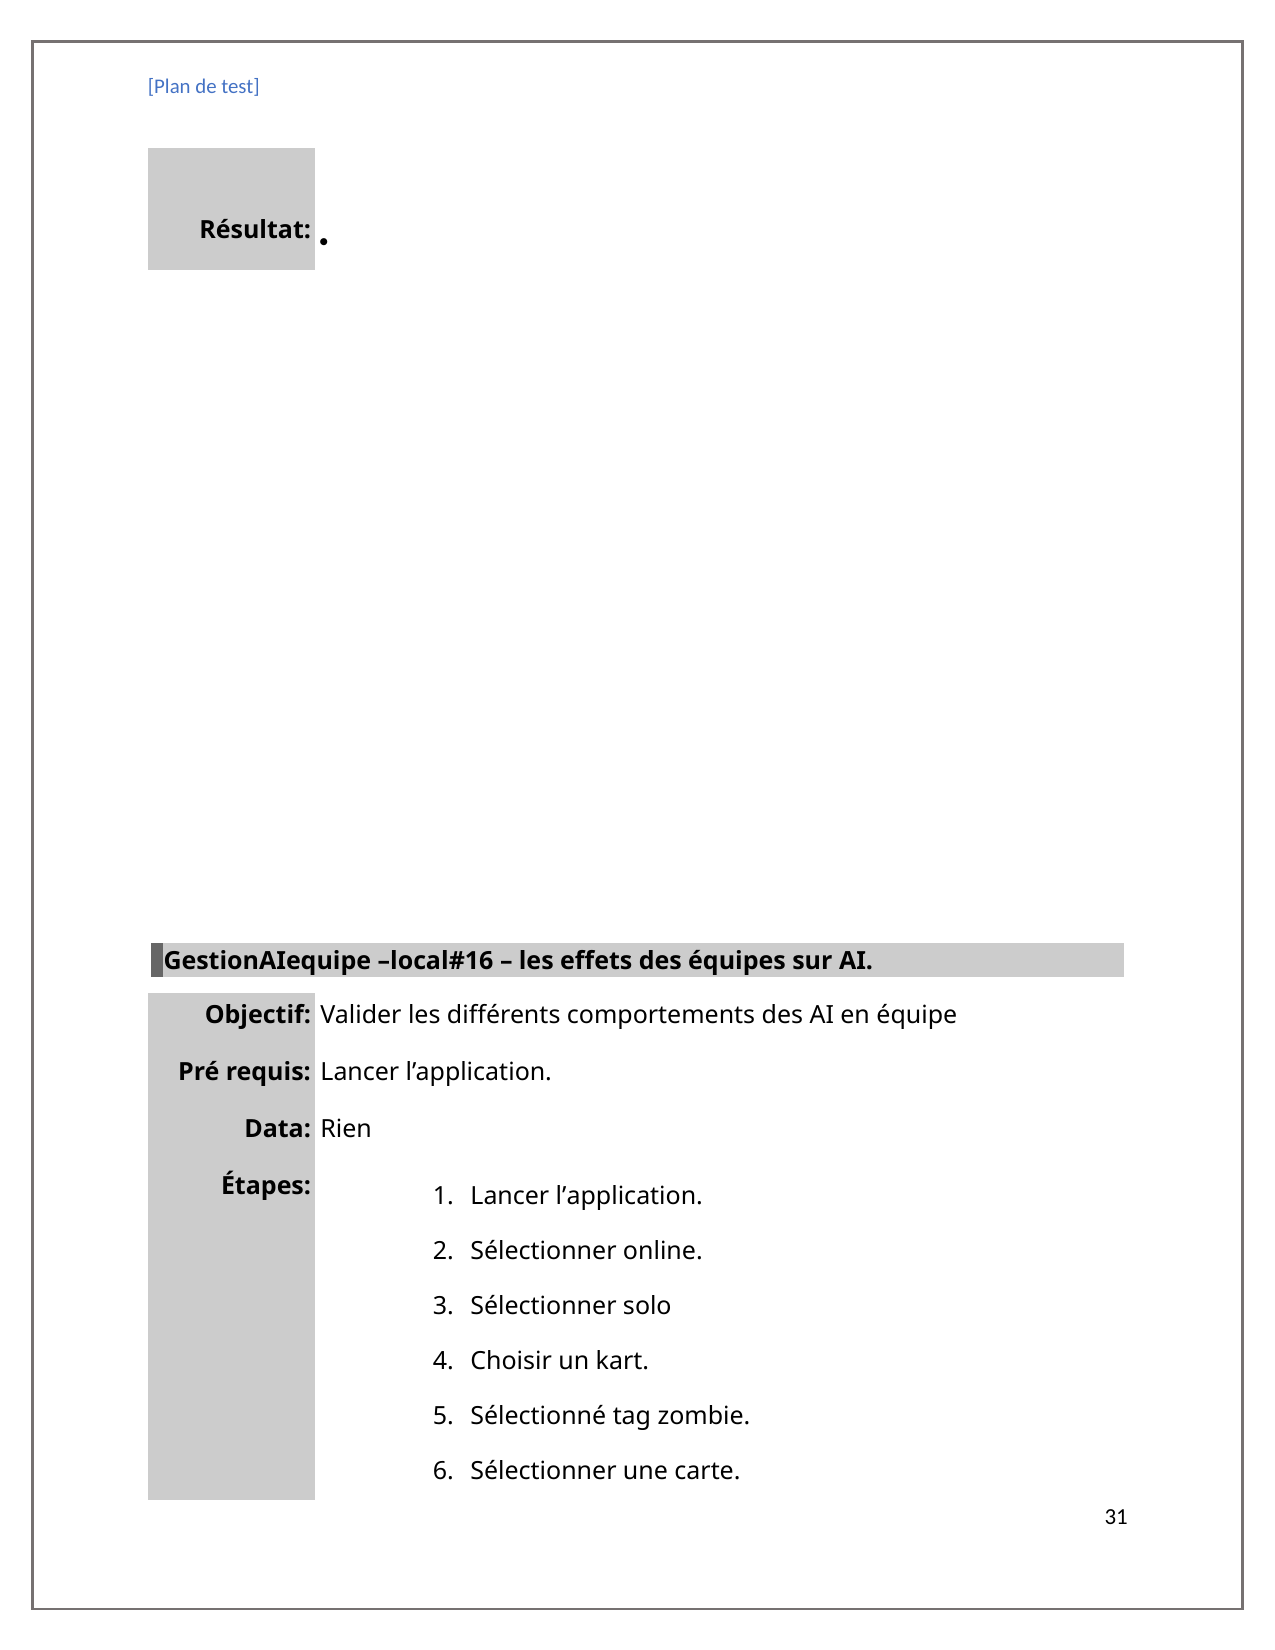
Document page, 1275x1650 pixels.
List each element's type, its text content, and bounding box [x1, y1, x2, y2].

table_cell Pré requis: [148, 1050, 315, 1107]
table_cell [315, 209, 1127, 270]
table_cell Résultat: [148, 209, 315, 270]
table_cell Lancer l’application. Sélectionner online. Sélectionner solo Choisir un kart. Sélectionné tag zombie. Sélectionner une carte. Mettre le « temps maximal » à 1. Mettre le « Nombre de Team1 Ai karts » à 2. Mettre le « Nombre de Team2 Ai karts » à 2. Mettre le « nombre de points » à 5. Lancer la partie. Les AI dans les mêmes équipes ne s’attaque pas. [315, 1164, 1127, 1500]
table_header Objectif: [148, 993, 315, 1050]
table_cell [148, 148, 315, 209]
table_header Valider les différents comportements des AI en équipe [315, 993, 1127, 1050]
table_cell Lancer l’application. [315, 1050, 1127, 1107]
subtitle GestionAIequipe –local#16 – les effets des équipes sur AI. [163, 943, 1124, 977]
table_cell [315, 148, 1127, 209]
table_cell Data: [148, 1107, 315, 1164]
table_cell Rien [315, 1107, 1127, 1164]
table_cell Étapes: [148, 1164, 315, 1500]
